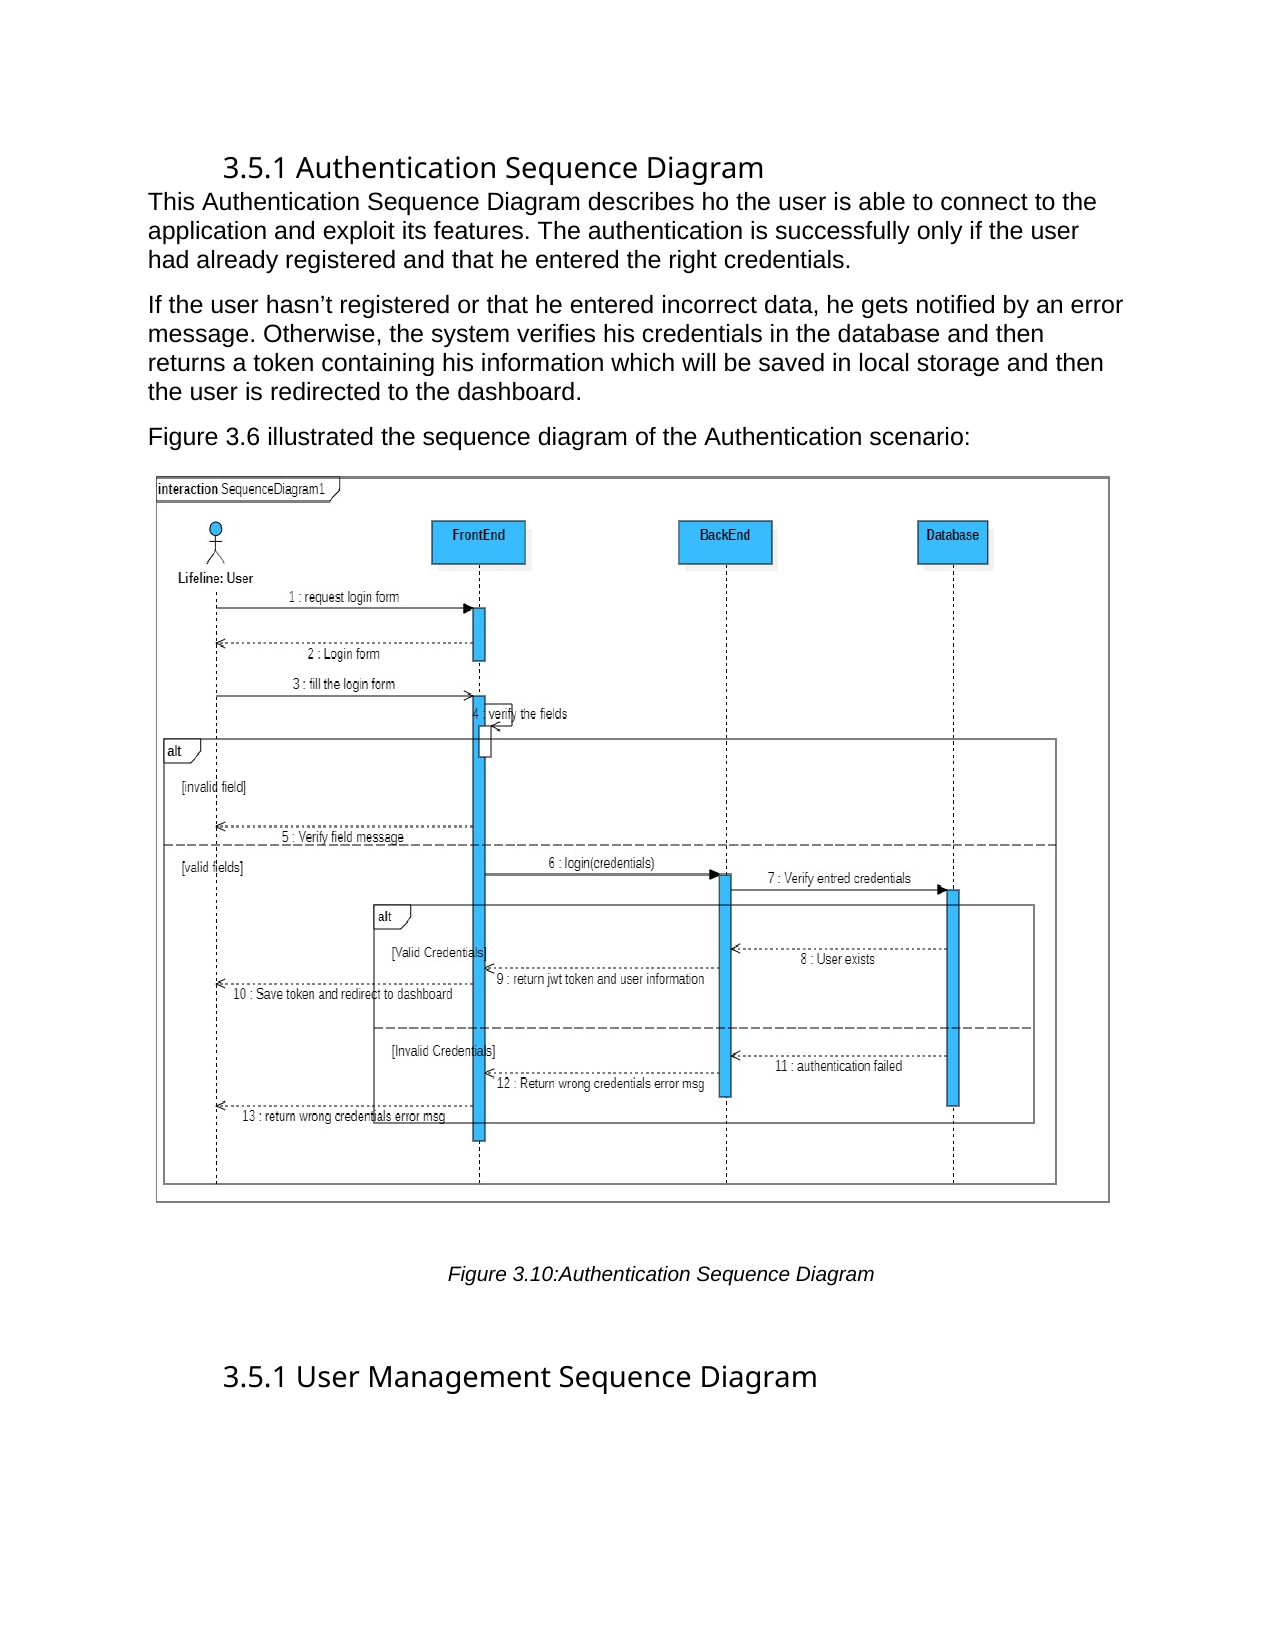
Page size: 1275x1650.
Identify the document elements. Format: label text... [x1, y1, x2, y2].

subtitle 3.5.1 Authentication Sequence Diagram [148, 148, 1127, 187]
text If the user hasn’t registered or that he entered incorrect data, he gets notified by an error message. Otherwise, the system verifies his credentials in the database and then returns a token containing his information which will be saved in local storage and then the user is redirected to the dashboard. [148, 290, 1127, 405]
text Figure 3.6 illustrated the sequence diagram of the Authentication scenario: [148, 422, 1127, 451]
text This Authentication Sequence Diagram describes ho the user is able to connect to the application and exploit its features. The authentication is successfully only if the user had already registered and that he entered the right credentials. [148, 187, 1127, 273]
text Figure ‎3.10:Authentication Sequence Diagram [373, 1262, 1127, 1286]
subtitle 3.5.1 User Management Sequence Diagram [148, 1356, 1127, 1396]
